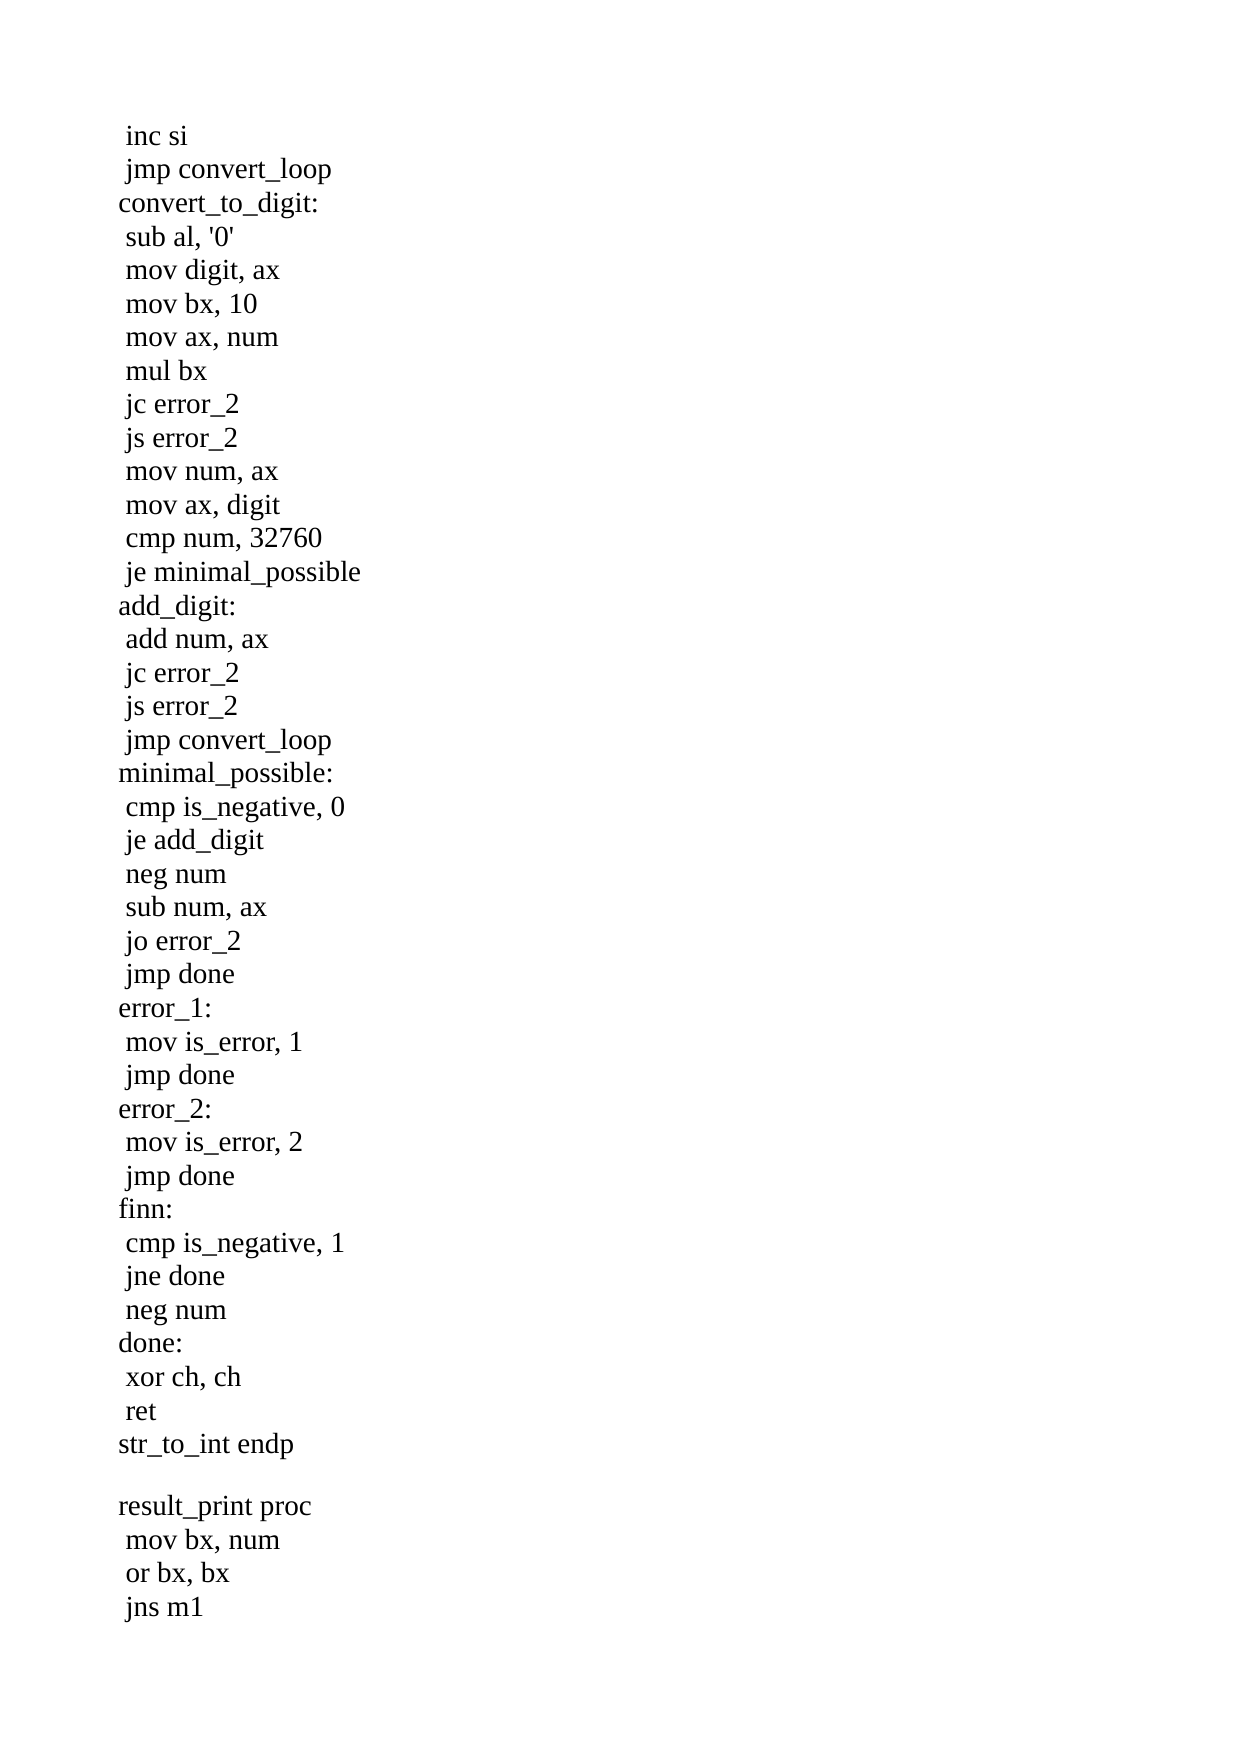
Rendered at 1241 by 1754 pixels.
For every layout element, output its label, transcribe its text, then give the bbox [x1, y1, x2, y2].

text jmp done [118, 1158, 1122, 1191]
text convert_to_digit: [118, 185, 1122, 219]
text jmp convert_loop [118, 152, 1122, 185]
text result_print proc [118, 1488, 1122, 1522]
text minimal_possible: [118, 755, 1122, 789]
text mul bx [118, 353, 1122, 386]
text jc error_2 [118, 655, 1122, 688]
text error_1: [118, 990, 1122, 1024]
text jc error_2 [118, 386, 1122, 420]
text sub num, ax [118, 889, 1122, 923]
text xor ch, ch [118, 1359, 1122, 1393]
text error_2: [118, 1091, 1122, 1124]
text done: [118, 1326, 1122, 1359]
text jo error_2 [118, 923, 1122, 957]
text cmp is_negative, 0 [118, 789, 1122, 822]
text or bx, bx [118, 1556, 1122, 1589]
text jne done [118, 1258, 1122, 1292]
text mov ax, digit [118, 487, 1122, 521]
text mov is_error, 1 [118, 1024, 1122, 1057]
text je add_digit [118, 822, 1122, 856]
text inc si [118, 118, 1122, 152]
text add_digit: [118, 588, 1122, 621]
text sub al, '0' [118, 219, 1122, 252]
text jns m1 [118, 1589, 1122, 1623]
text add num, ax [118, 621, 1122, 655]
text jmp convert_loop [118, 722, 1122, 755]
text ret [118, 1393, 1122, 1426]
text js error_2 [118, 420, 1122, 453]
text cmp is_negative, 1 [118, 1225, 1122, 1258]
text mov ax, num [118, 319, 1122, 353]
text finn: [118, 1191, 1122, 1225]
text jmp done [118, 1057, 1122, 1091]
text neg num [118, 856, 1122, 889]
text je minimal_possible [118, 554, 1122, 588]
text mov digit, ax [118, 252, 1122, 286]
text mov num, ax [118, 453, 1122, 487]
text mov bx, 10 [118, 286, 1122, 319]
text js error_2 [118, 688, 1122, 722]
text cmp num, 32760 [118, 521, 1122, 554]
text mov bx, num [118, 1522, 1122, 1556]
text neg num [118, 1292, 1122, 1326]
text jmp done [118, 957, 1122, 990]
text str_to_int endp [118, 1426, 1122, 1460]
text mov is_error, 2 [118, 1124, 1122, 1158]
